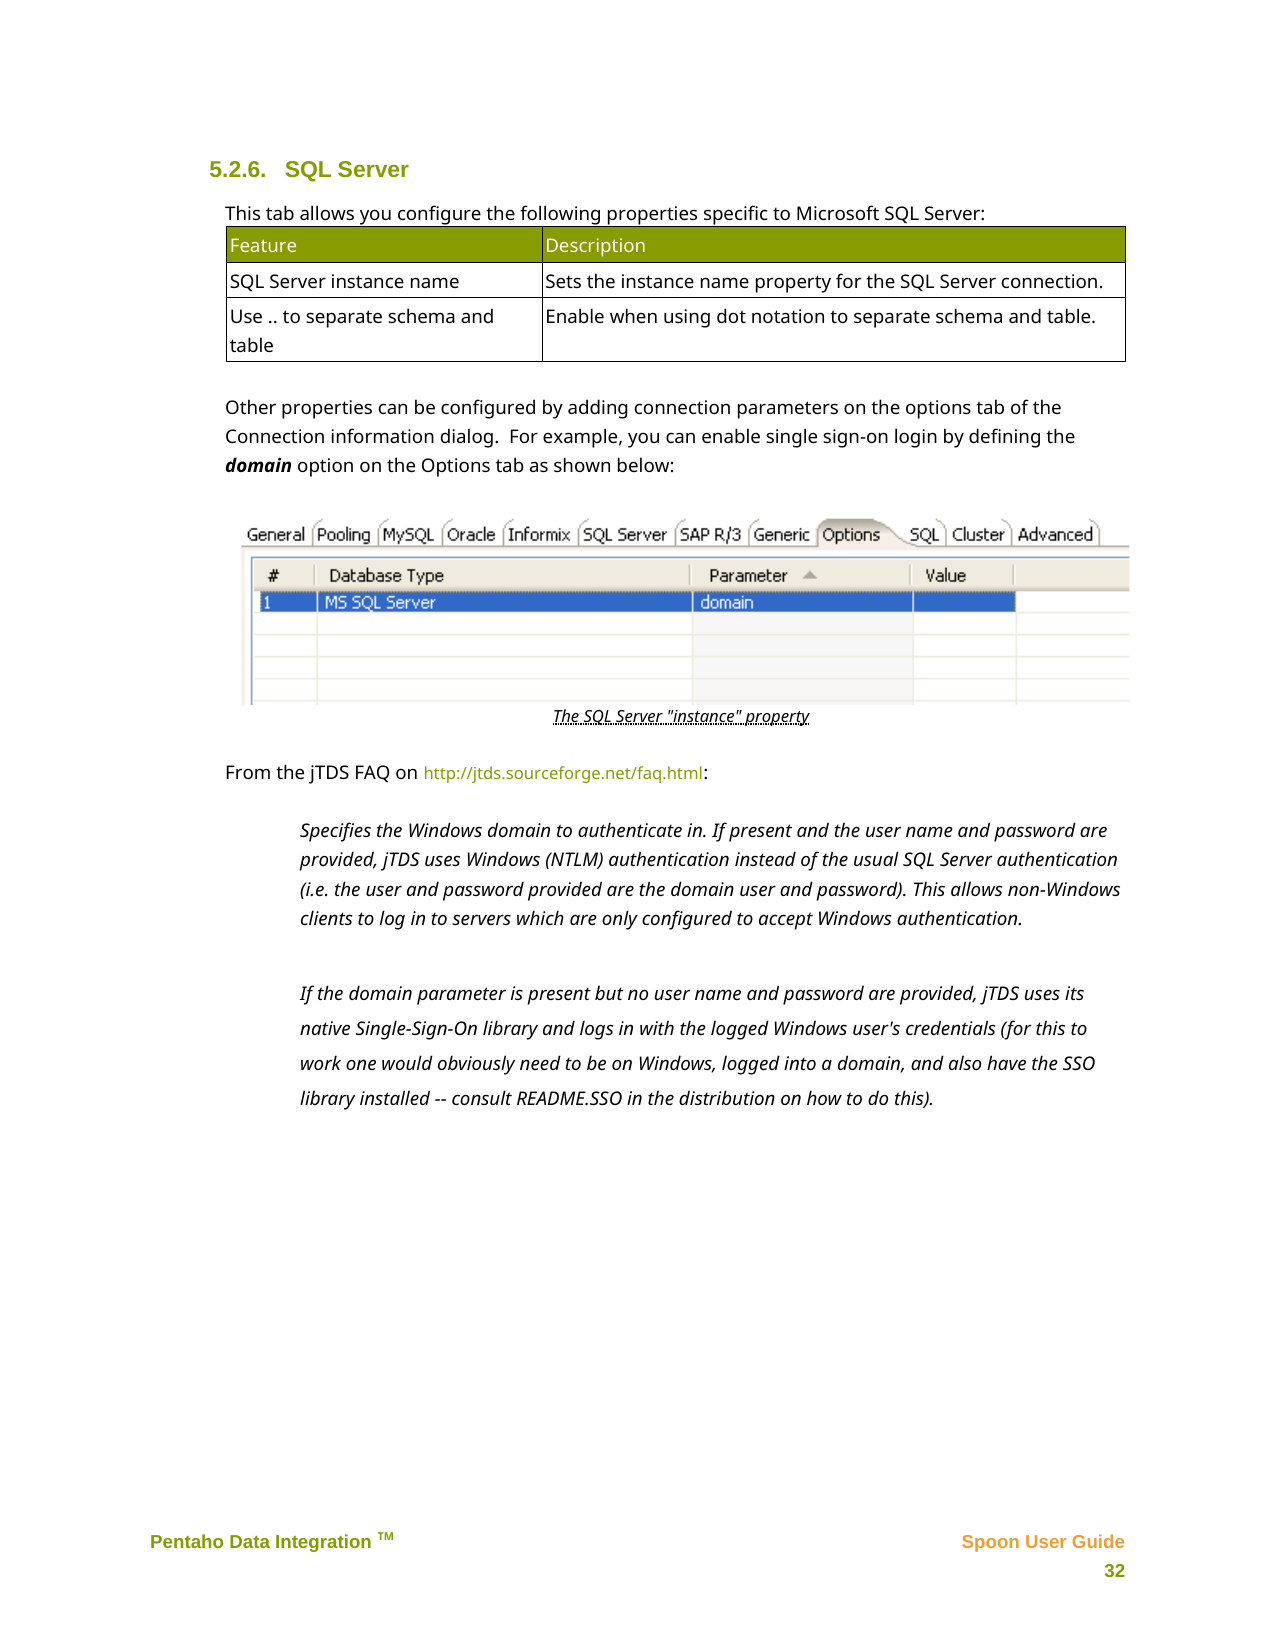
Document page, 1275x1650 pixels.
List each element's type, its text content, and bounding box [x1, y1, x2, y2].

table_header Feature [227, 227, 542, 262]
subtitle SQL Server [209, 150, 1125, 185]
text The SQL Server "instance" property [234, 705, 1130, 727]
text Other properties can be configured by adding connection parameters on the options tab of the Connection information dialog. For example, you can enable single sign-on login by defining the domain option on the Options tab as shown below: [225, 391, 1125, 478]
table_cell Use .. to separate schema and table [227, 298, 542, 361]
text From the jTDS FAQ on http://jtds.sourceforge.net/faq.html: [225, 756, 1125, 785]
text Specifies the Windows domain to authenticate in. If present and the user name and password are provided, jTDS uses Windows (NTLM) authentication instead of the usual SQL Server authentication (i.e. the user and password provided are the domain user and password). This allows non-Windows clients to log in to servers which are only configured to accept Windows authentication. [300, 814, 1125, 931]
table_cell Enable when using dot notation to separate schema and table. [543, 298, 1125, 361]
text This tab allows you configure the following properties specific to Microsoft SQL Server: [225, 197, 1125, 226]
table_header Description [543, 227, 1125, 262]
picture [234, 508, 1130, 705]
table_cell Sets the instance name property for the SQL Server connection. [543, 263, 1125, 297]
table_cell SQL Server instance name [227, 263, 542, 297]
text If the domain parameter is present but no user name and password are provided, jTDS uses its native Single-Sign-On library and logs in with the logged Windows user's credentials (for this to work one would obviously need to be on Windows, logged into a domain, and also have the SSO library installed -- consult README.SSO in the distribution on how to do this). [300, 938, 1125, 1112]
